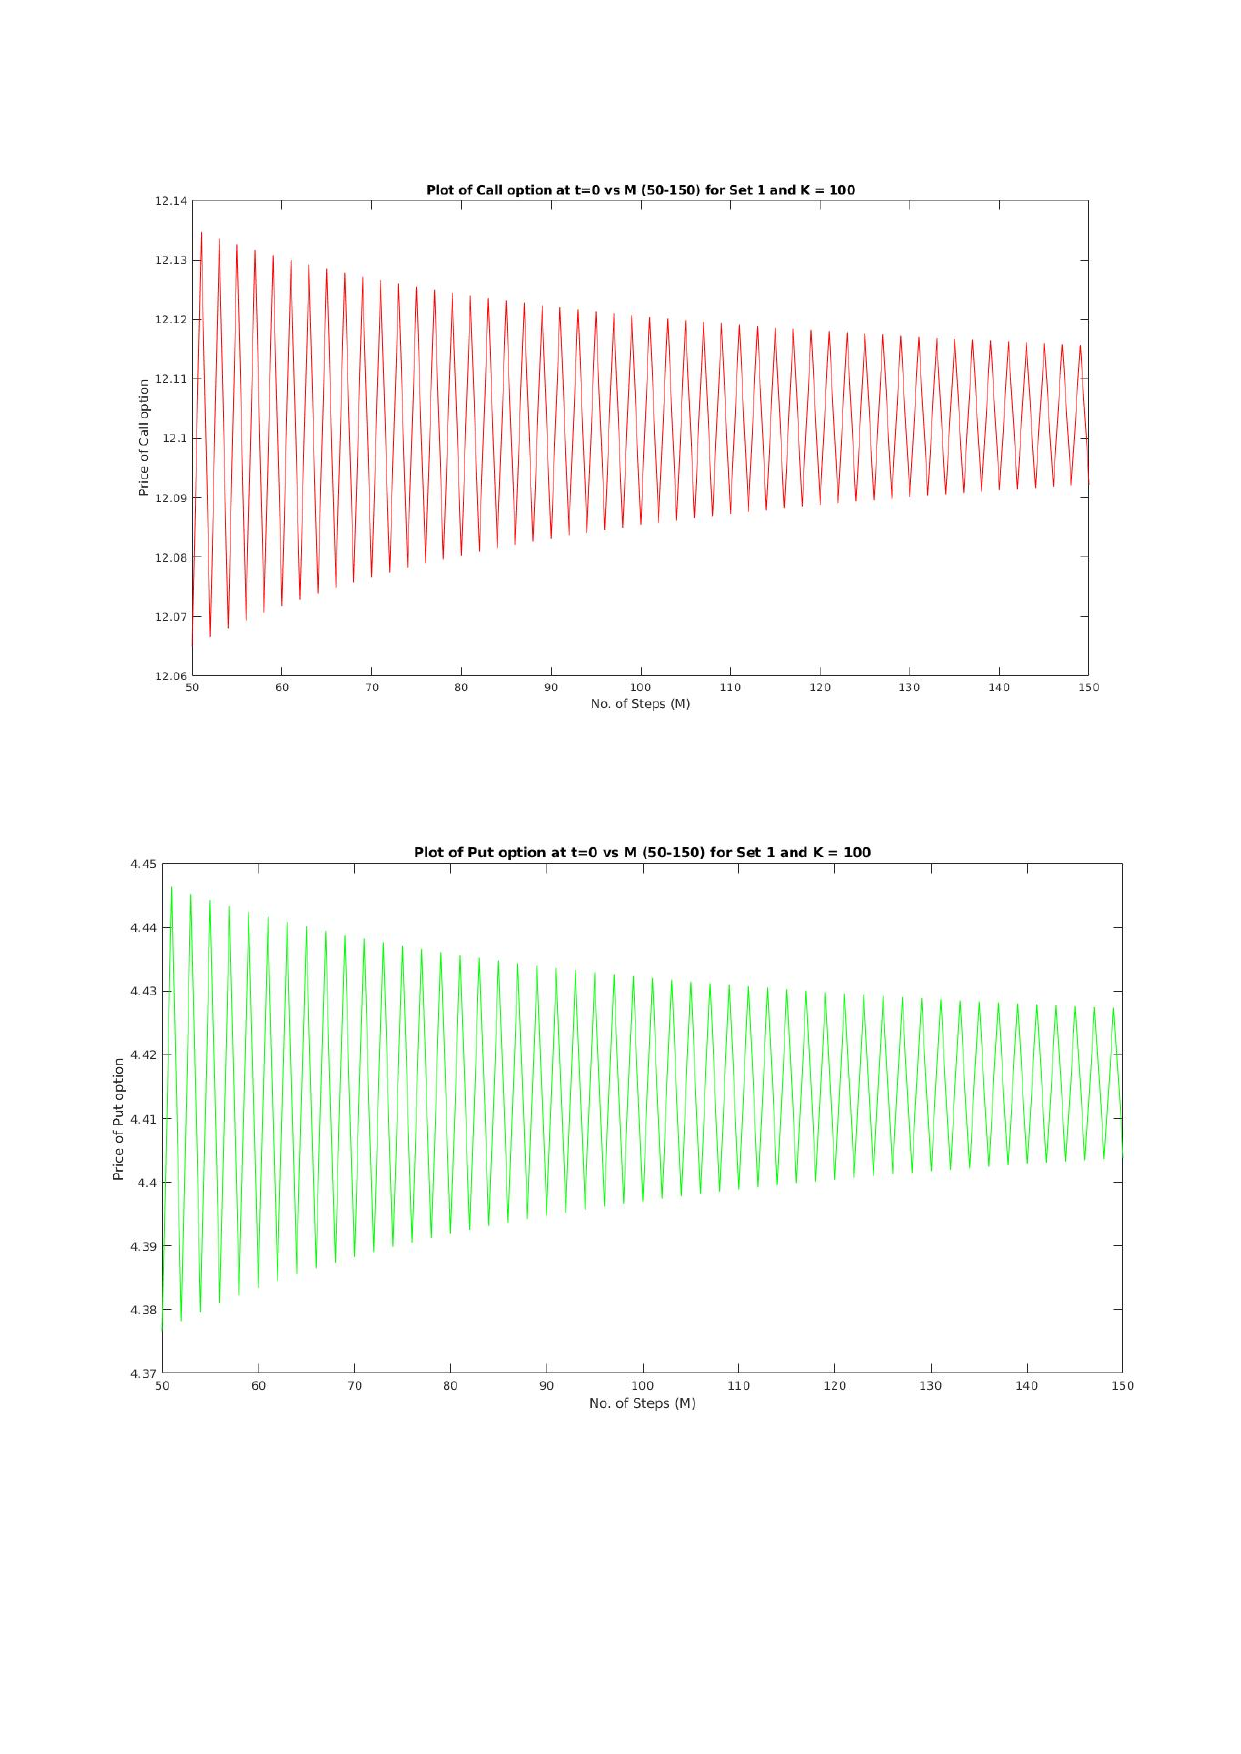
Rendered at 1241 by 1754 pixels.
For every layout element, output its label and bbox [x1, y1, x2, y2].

picture [0, 816, 1241, 1442]
picture [42, 156, 1199, 740]
